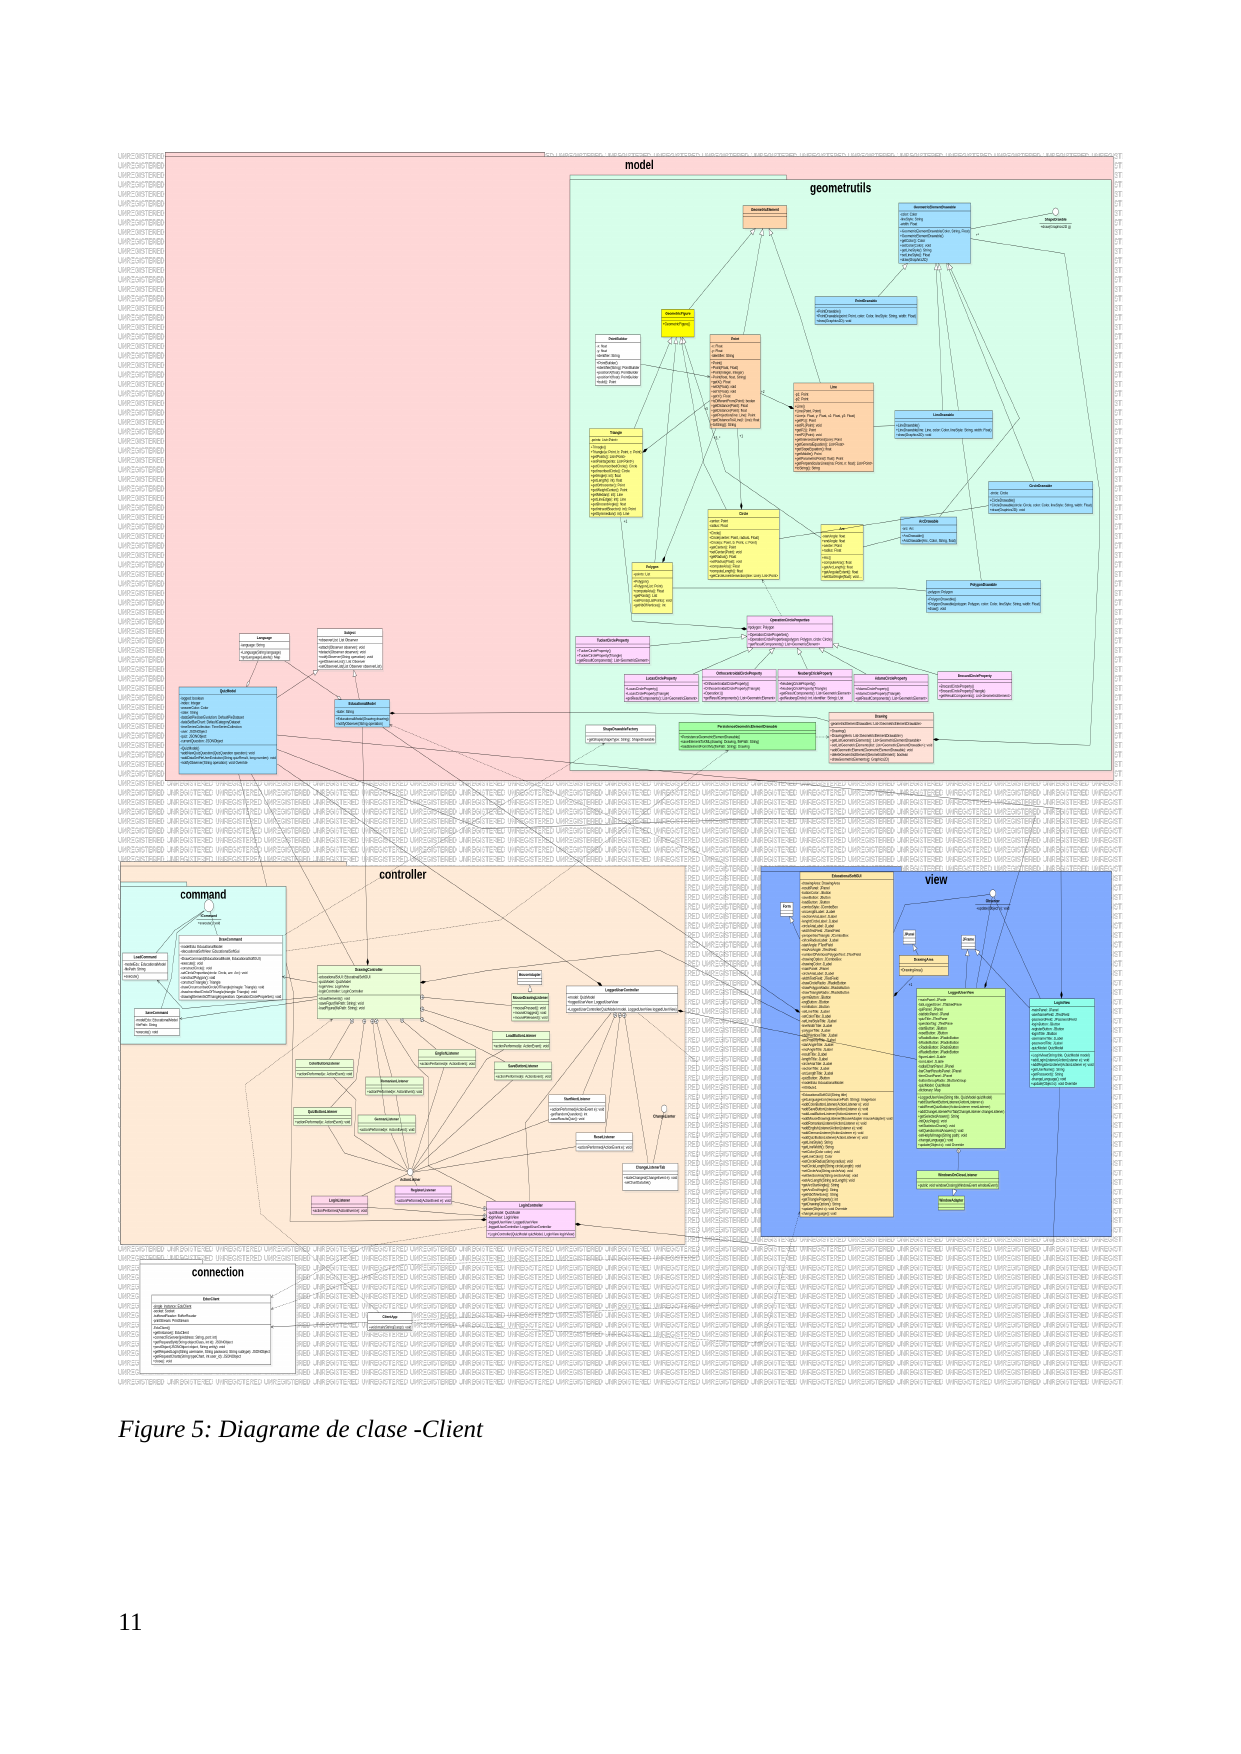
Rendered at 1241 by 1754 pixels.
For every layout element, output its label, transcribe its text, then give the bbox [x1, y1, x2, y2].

picture [118, 150, 1123, 1386]
text Figure 5: Diagrame de clase -Client [118, 1386, 1122, 1443]
